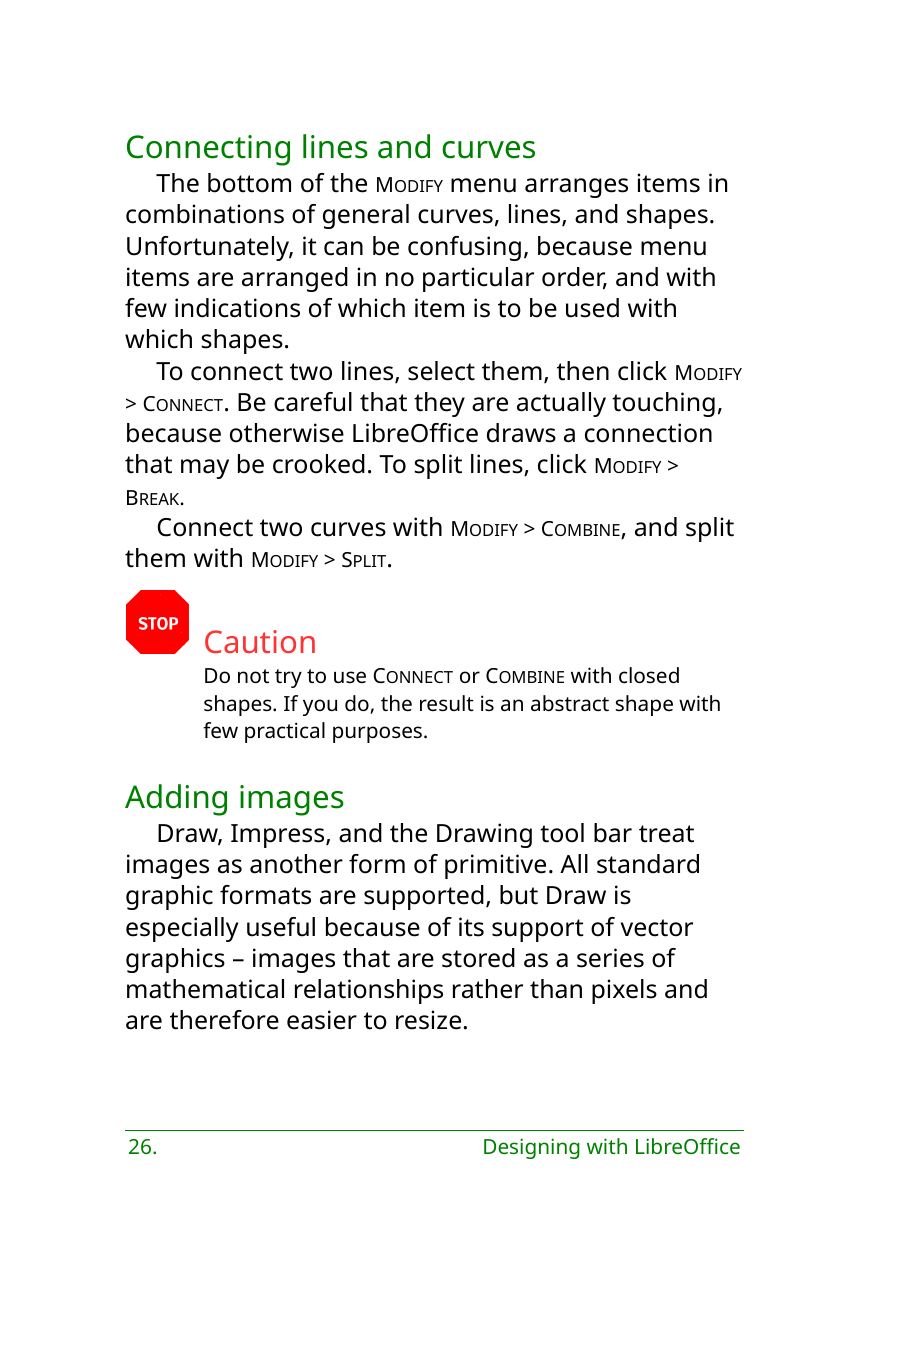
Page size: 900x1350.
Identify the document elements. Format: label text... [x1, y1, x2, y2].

subtitle Adding images [125, 775, 744, 817]
text The bottom of the Modify menu arranges items in combinations of general curves, lines, and shapes. Unfortunately, it can be confusing, because menu items are arranged in no particular order, and with few indications of which item is to be used with which shapes. [125, 168, 744, 355]
text To connect two lines, select them, then click Modify > Connect. Be careful that they are actually touching, because otherwise LibreOffice draws a connection that may be crooked. To split lines, click Modify > Break. [125, 355, 744, 511]
text Draw, Impress, and the Drawing tool bar treat images as another form of primitive. All standard graphic formats are supported, but Draw is especially useful because of its support of vector graphics – images that are stored as a series of mathematical relationships rather than pixels and are therefore easier to resize. [125, 817, 744, 1036]
text Do not try to use Connect or Combine with closed shapes. If you do, the result is an abstract shape with few practical purposes. [203, 662, 744, 743]
text Connect two curves with Modify > Combine, and split them with Modify > Split. [125, 511, 744, 574]
subtitle Connecting lines and curves [125, 125, 744, 168]
picture [126, 590, 189, 654]
list Caution [125, 589, 744, 662]
